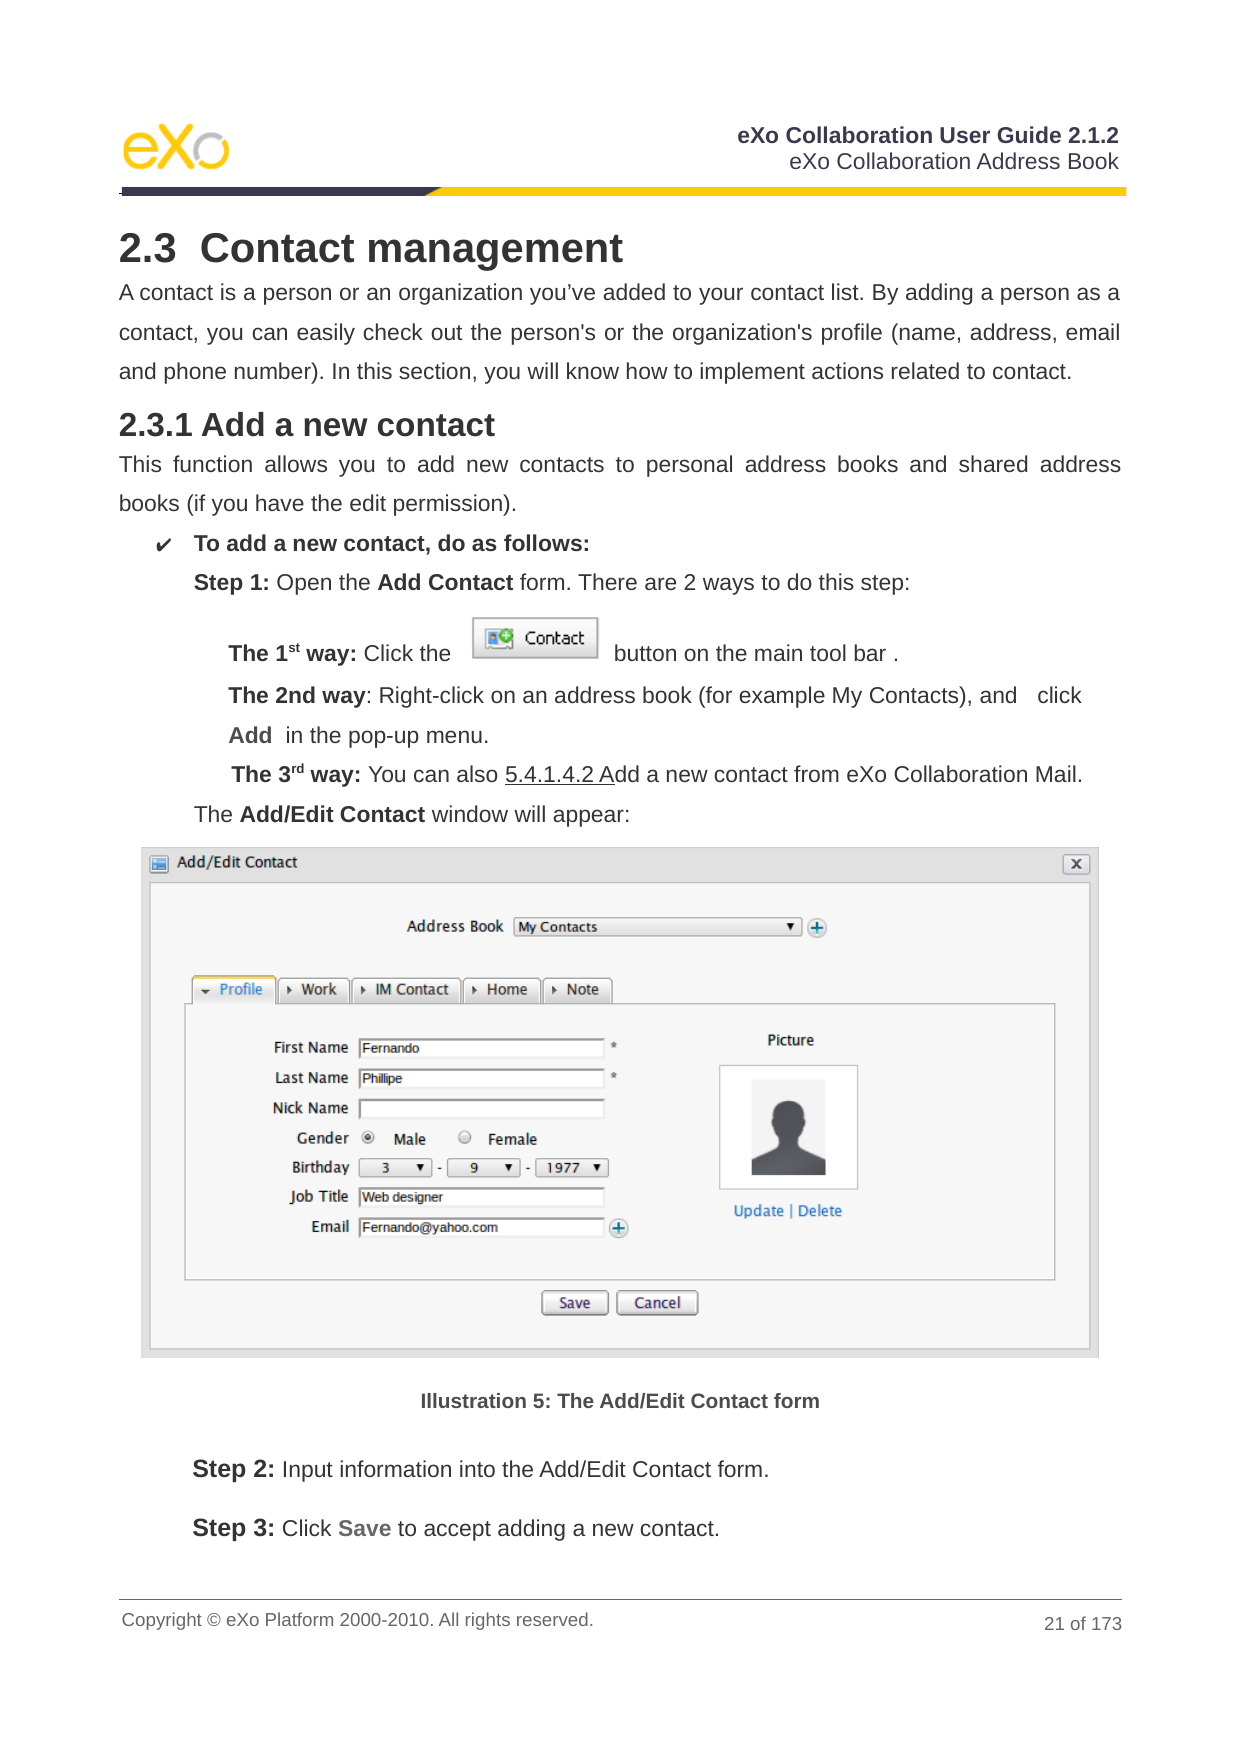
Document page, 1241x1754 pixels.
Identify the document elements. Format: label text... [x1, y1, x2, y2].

subtitle Contact management [118, 223, 1122, 271]
text A contact is a person or an organization you’ve added to your contact list. By adding a person as a contact, you can easily check out the person's or the organization's profile (name, address, email and phone number). In this section, you will know how to implement actions related to contact. [118, 279, 1122, 384]
picture [141, 847, 1099, 1358]
list Step 3: Click Save to accept adding a new contact. [154, 1513, 1122, 1542]
list The 3rd way: You can also 5.4.1.4.2 Add a new contact from eXo Collaboration Mail. [193, 761, 1122, 787]
list The 2nd way: Right-click on an address book (for example My Contacts), and click Add in the pop-up menu. [228, 682, 1122, 748]
text This function allows you to add new contacts to personal address books and shared address books (if you have the edit permission). [118, 451, 1122, 517]
picture [121, 187, 1127, 196]
subtitle Add a new contact [118, 405, 1122, 443]
picture [471, 616, 600, 662]
list The 1st way: Click the button on the main tool bar . [228, 609, 1122, 669]
list Step 2: Input information into the Add/Edit Contact form. [154, 1454, 1122, 1483]
list The Add/Edit Contact window will appear: [156, 801, 1122, 827]
picture [123, 123, 230, 170]
list To add a new contact, do as follows: [156, 530, 1122, 556]
list Illustration 5: The Add/Edit Contact form [141, 1358, 1099, 1413]
list Step 1: Open the Add Contact form. There are 2 ways to do this step: [156, 569, 1122, 596]
